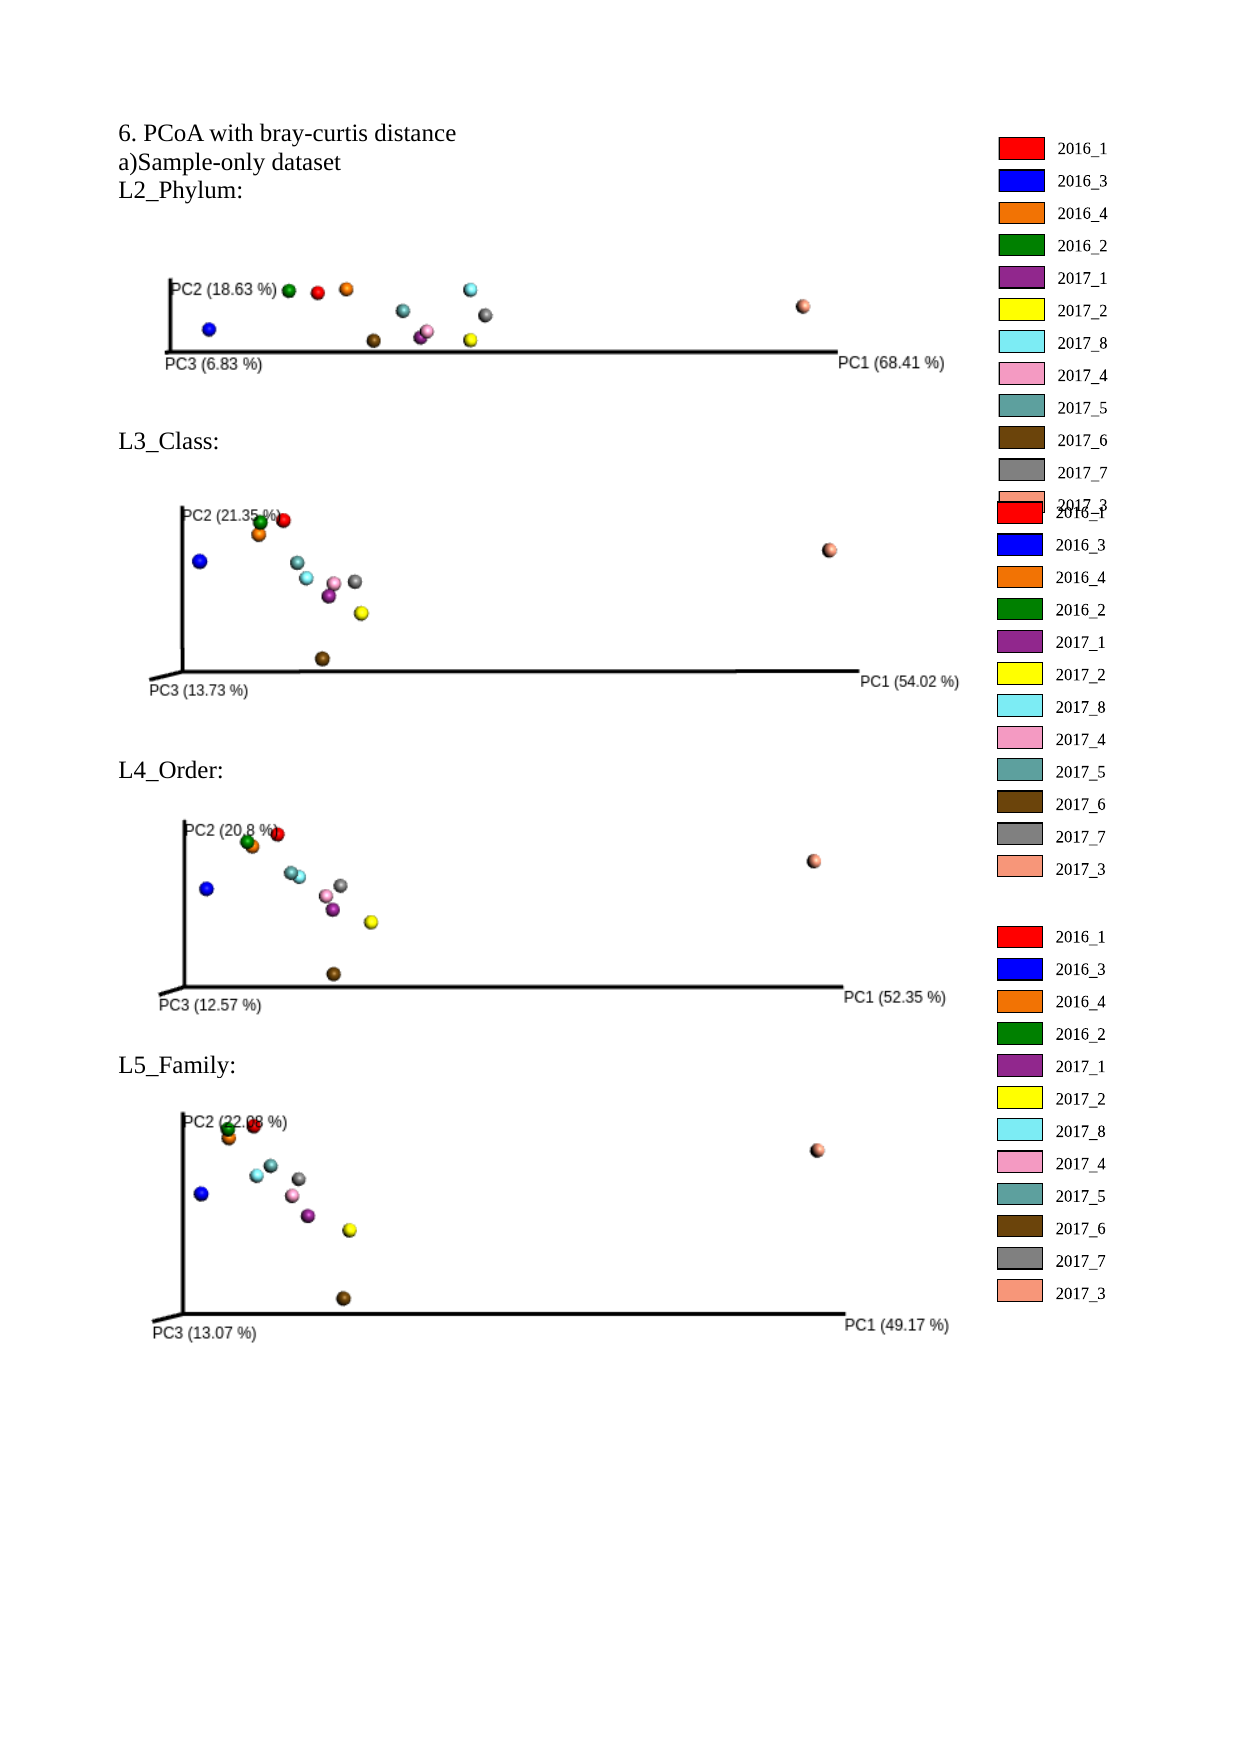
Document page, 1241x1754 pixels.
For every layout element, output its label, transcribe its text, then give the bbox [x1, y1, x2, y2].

picture [118, 1078, 999, 1383]
text L4_Order: [118, 755, 1122, 784]
text L5_Family: [118, 1050, 1122, 1079]
text L2_Phylum: [118, 176, 1122, 204]
text L3_Class: [118, 426, 1122, 455]
text a)Sample-only dataset [118, 147, 1122, 176]
picture [118, 783, 997, 1051]
picture [118, 455, 990, 756]
picture [118, 204, 991, 427]
text 6. PCoA with bray-curtis distance [118, 118, 1122, 147]
